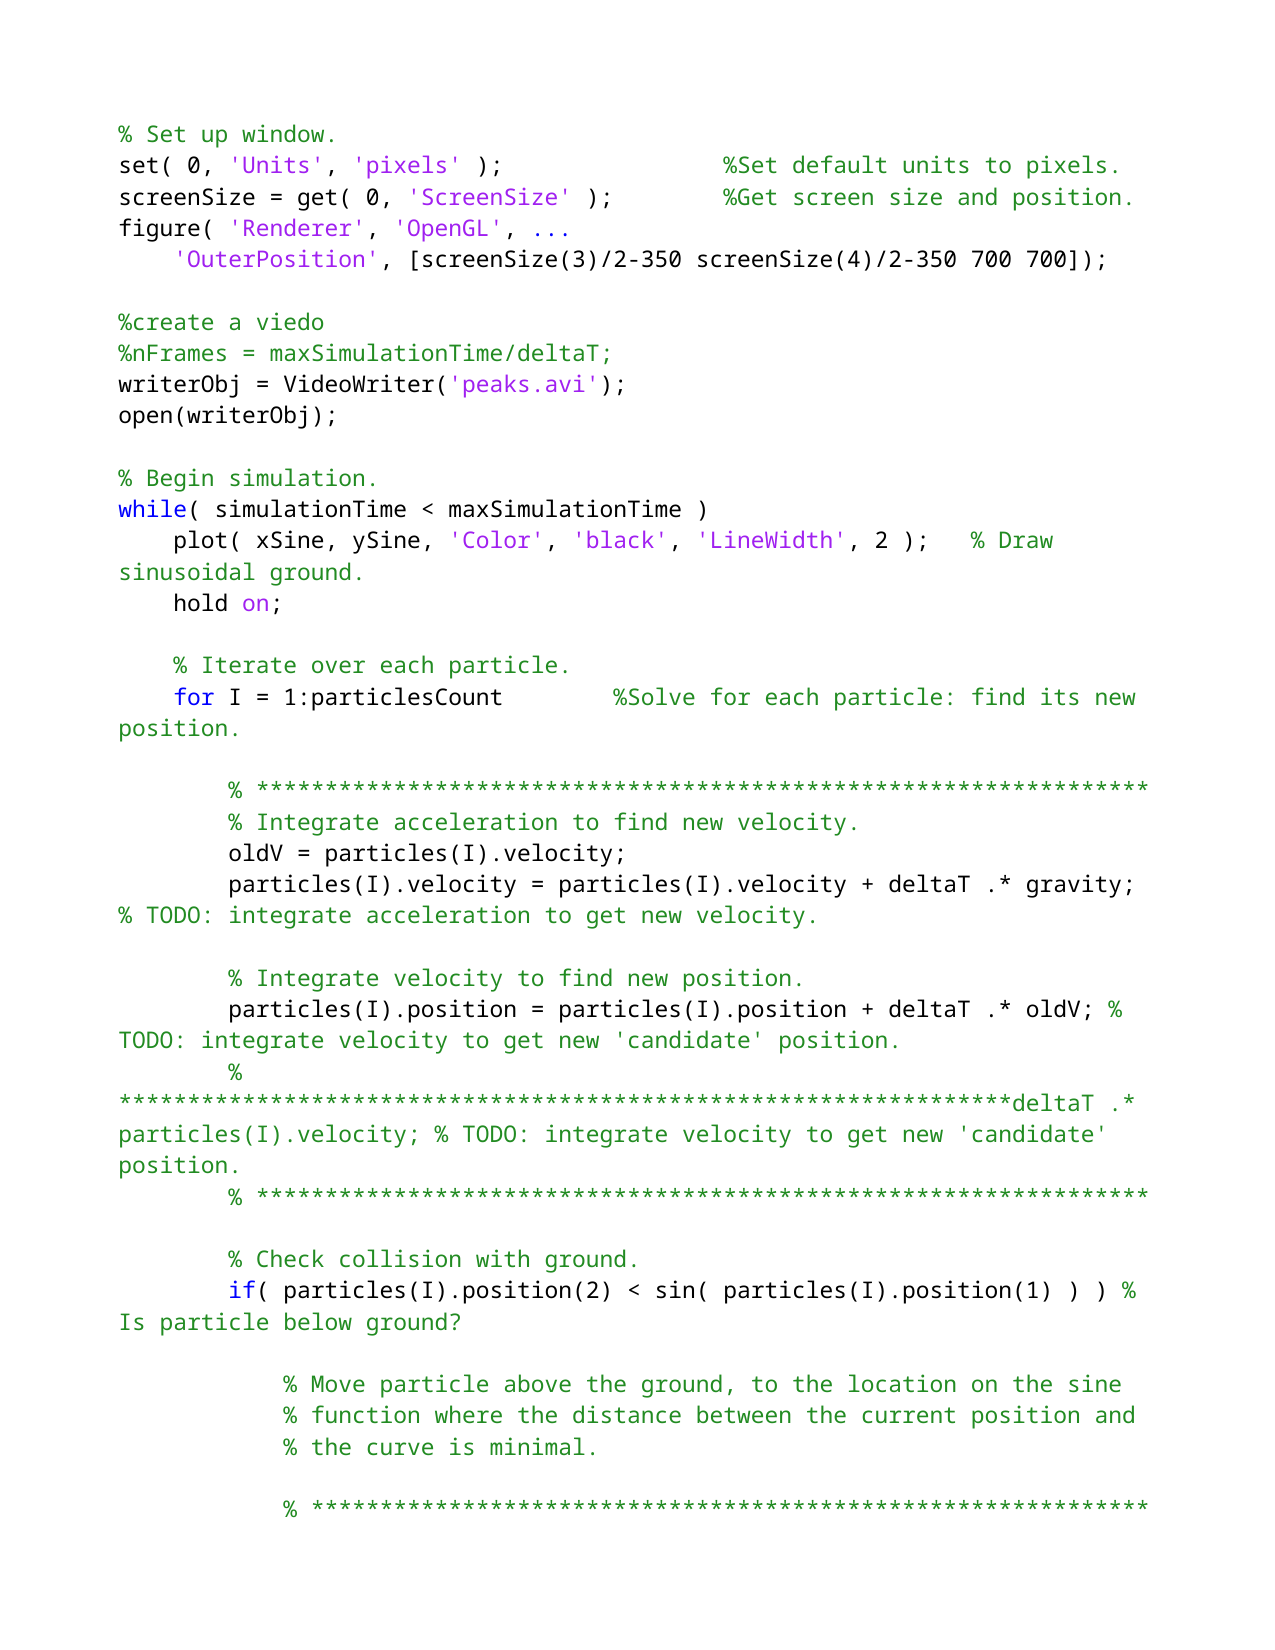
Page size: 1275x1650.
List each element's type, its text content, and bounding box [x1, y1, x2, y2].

text writerObj = VideoWriter('peaks.avi'); [118, 368, 1157, 399]
text %create a viedo [118, 306, 1157, 337]
text % Iterate over each particle. [118, 649, 1157, 681]
text screenSize = get( 0, 'ScreenSize' ); %Get screen size and position. [118, 181, 1157, 212]
text % ***************************************************************** [118, 1181, 1157, 1212]
text figure( 'Renderer', 'OpenGL', ... [118, 212, 1157, 243]
text open(writerObj); [118, 399, 1157, 431]
text % ************************************************************* [118, 1493, 1157, 1524]
text % the curve is minimal. [118, 1431, 1157, 1462]
text % Set up window. [118, 118, 1157, 149]
text % function where the distance between the current position and [118, 1399, 1157, 1431]
text %nFrames = maxSimulationTime/deltaT; [118, 337, 1157, 368]
text % Check collision with ground. [118, 1243, 1157, 1274]
text particles(I).velocity = particles(I).velocity + deltaT .* gravity; % TODO: integrate acceleration to get new velocity. [118, 868, 1157, 931]
text oldV = particles(I).velocity; [118, 837, 1157, 868]
text % *****************************************************************deltaT .* particles(I).velocity; % TODO: integrate velocity to get new 'candidate' position. [118, 1056, 1157, 1181]
text % Integrate acceleration to find new velocity. [118, 806, 1157, 837]
text % ***************************************************************** [118, 774, 1157, 806]
text 'OuterPosition', [screenSize(3)/2-350 screenSize(4)/2-350 700 700]); [118, 243, 1157, 274]
text set( 0, 'Units', 'pixels' ); %Set default units to pixels. [118, 149, 1157, 181]
text % Integrate velocity to find new position. [118, 962, 1157, 993]
text while( simulationTime < maxSimulationTime ) [118, 493, 1157, 524]
text plot( xSine, ySine, 'Color', 'black', 'LineWidth', 2 ); % Draw sinusoidal ground. [118, 524, 1157, 587]
text hold on; [118, 587, 1157, 618]
text % Move particle above the ground, to the location on the sine [118, 1368, 1157, 1399]
text % Begin simulation. [118, 462, 1157, 493]
text particles(I).position = particles(I).position + deltaT .* oldV; % TODO: integrate velocity to get new 'candidate' position. [118, 993, 1157, 1056]
text for I = 1:particlesCount %Solve for each particle: find its new position. [118, 681, 1157, 743]
text if( particles(I).position(2) < sin( particles(I).position(1) ) ) % Is particle below ground? [118, 1274, 1157, 1337]
